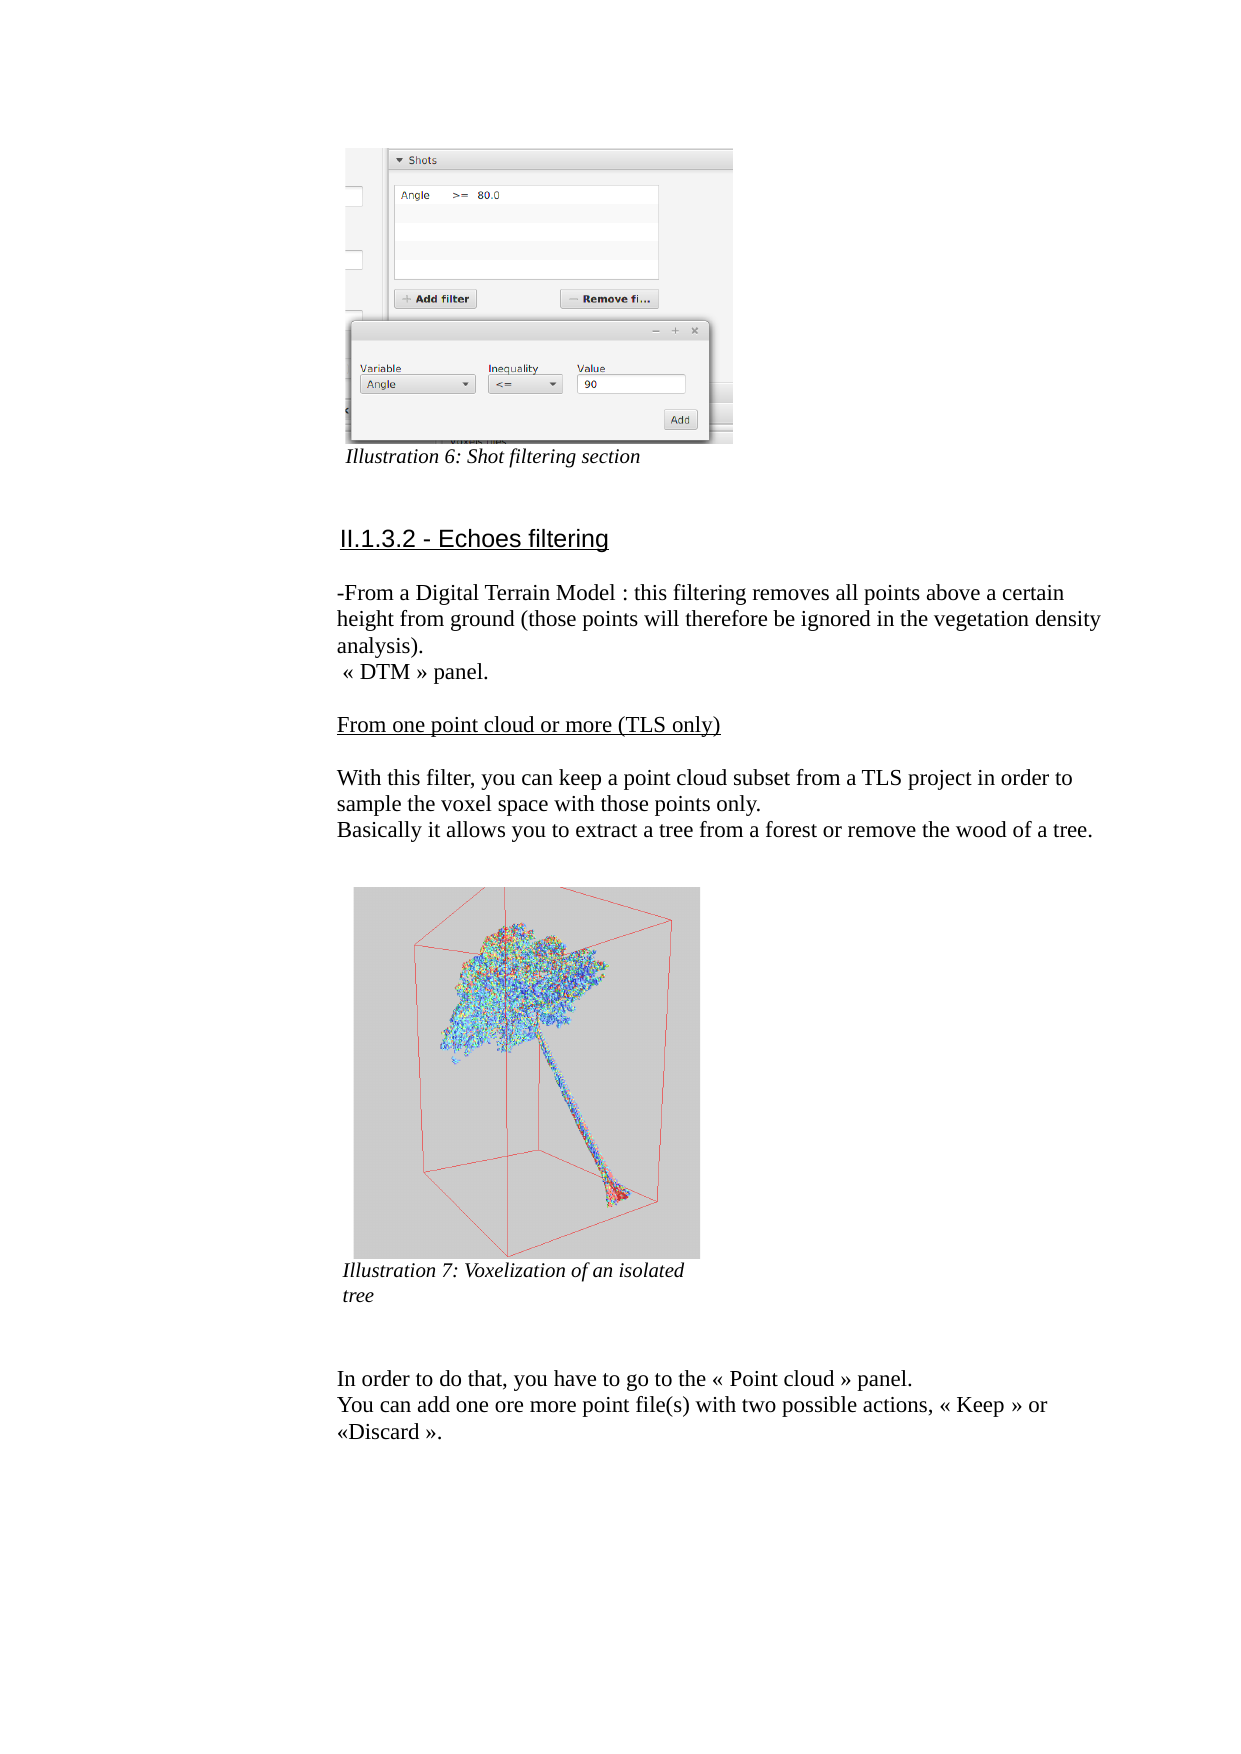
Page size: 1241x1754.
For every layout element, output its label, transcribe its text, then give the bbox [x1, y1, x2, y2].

text In order to do that, you have to go to the « Point cloud » panel. [337, 1365, 1122, 1391]
picture [353, 887, 701, 1259]
table_header [118, 118, 1122, 498]
text From one point cloud or more (TLS only) [337, 711, 1122, 737]
text II.1.3.2 - Echoes filtering [339, 524, 1122, 553]
text With this filter, you can keep a point cloud subset from a TLS project in order to sample the voxel space with those points only. [337, 764, 1122, 816]
text Basically it allows you to extract a tree from a forest or remove the wood of a tree. [337, 816, 1122, 843]
table_header [118, 869, 1122, 1258]
table_header [118, 1259, 1122, 1312]
picture [345, 148, 733, 444]
text You can add one ore more point file(s) with two possible actions, « Keep » or «Discard ». [337, 1391, 1122, 1444]
text « DTM » panel. [337, 658, 1122, 684]
text -From a Digital Terrain Model : this filtering removes all points above a certain height from ground (those points will therefore be ignored in the vegetation density analysis). [337, 579, 1122, 658]
